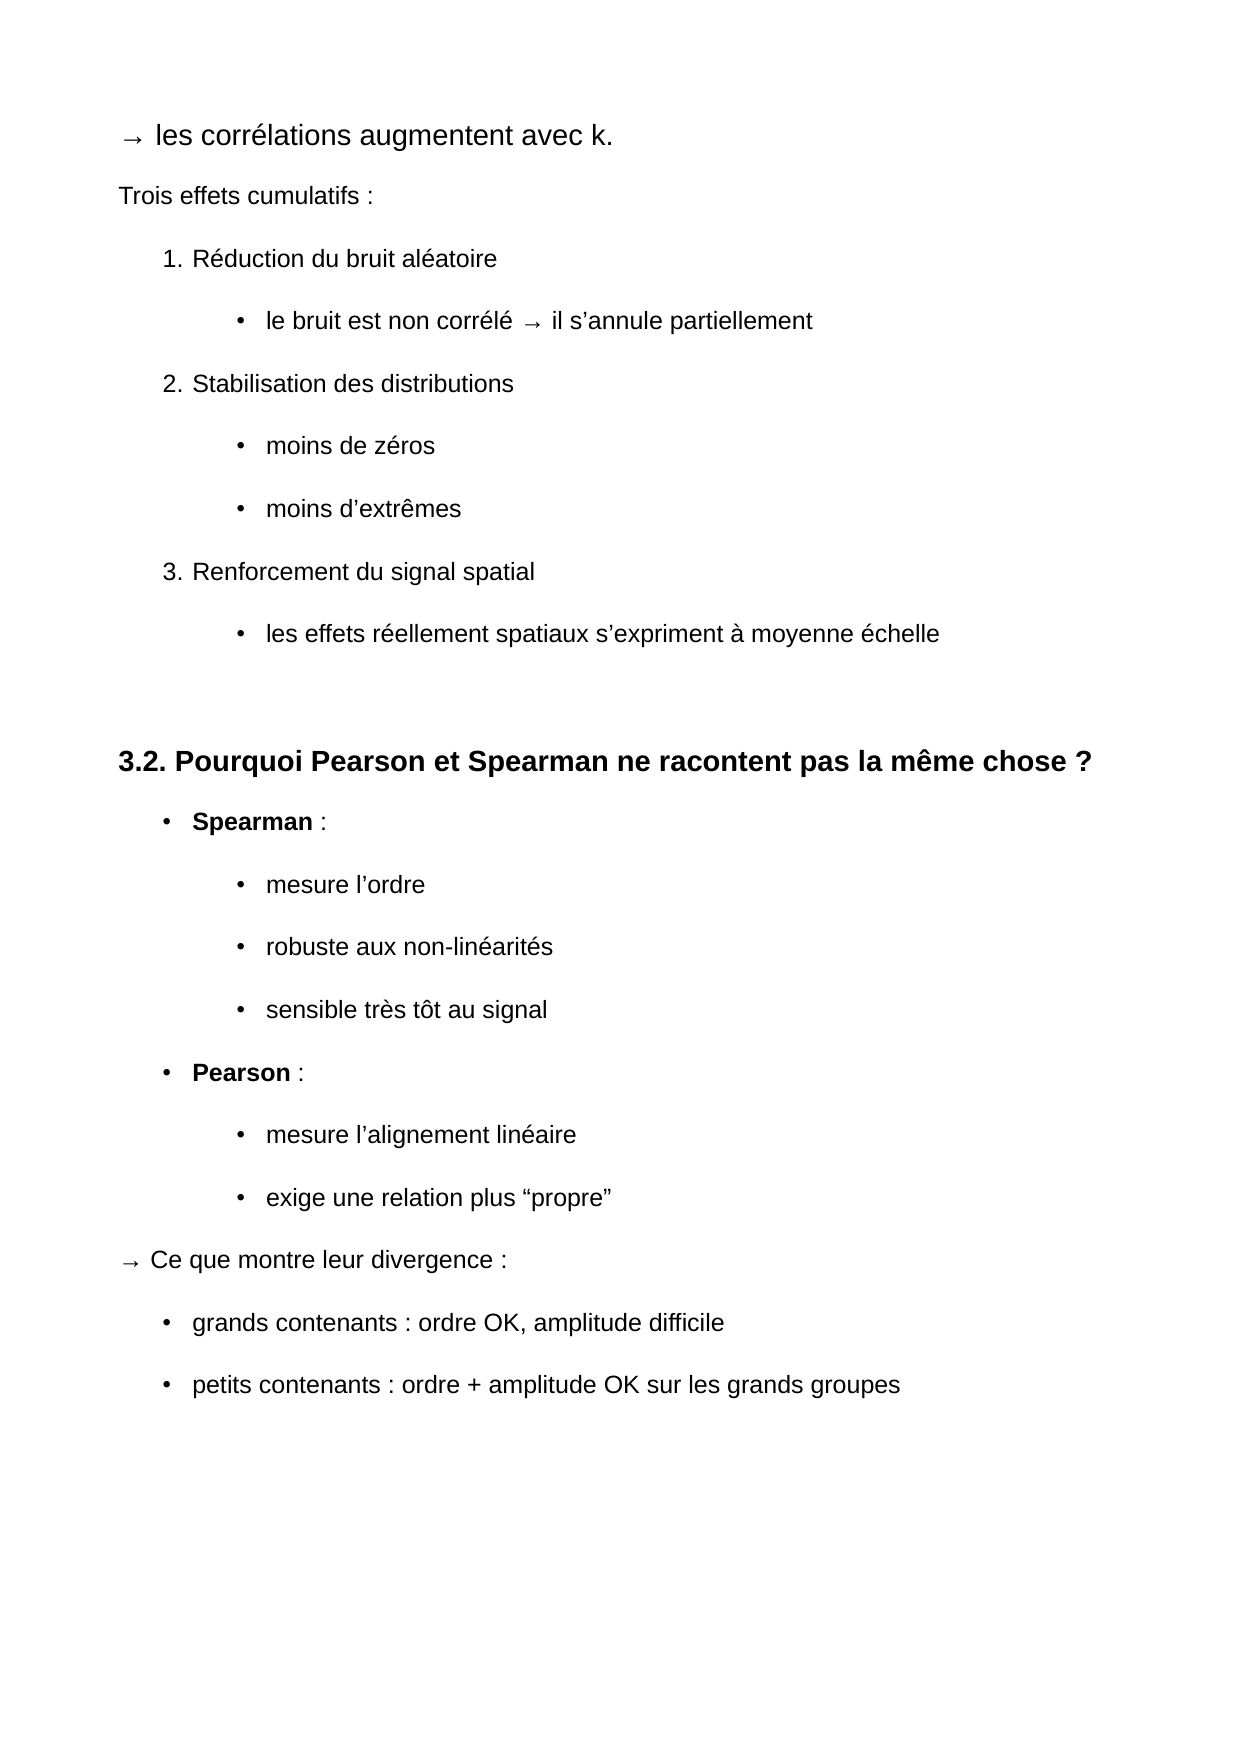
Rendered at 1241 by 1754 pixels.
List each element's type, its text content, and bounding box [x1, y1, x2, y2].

list Pearson : [162, 1057, 1122, 1086]
list moins de zéros [236, 431, 1122, 460]
text → Ce que montre leur divergence : [118, 1245, 1122, 1274]
list sensible très tôt au signal [236, 995, 1122, 1024]
list les effets réellement spatiaux s’expriment à moyenne échelle [236, 619, 1122, 648]
list grands contenants : ordre OK, amplitude difficile [162, 1308, 1122, 1337]
text Trois effets cumulatifs : [118, 181, 1122, 210]
list moins d’extrêmes [236, 494, 1122, 523]
list Stabilisation des distributions [162, 369, 1122, 397]
list petits contenants : ordre + amplitude OK sur les grands groupes [162, 1370, 1122, 1399]
list le bruit est non corrélé → il s’annule partiellement [236, 306, 1122, 335]
subtitle 3.2. Pourquoi Pearson et Spearman ne racontent pas la même chose ? [118, 744, 1122, 778]
list mesure l’ordre [236, 870, 1122, 898]
list mesure l’alignement linéaire [236, 1120, 1122, 1149]
list exige une relation plus “propre” [236, 1183, 1122, 1212]
list Spearman : [162, 807, 1122, 836]
subtitle → les corrélations augmentent avec k. [118, 118, 1122, 152]
list Réduction du bruit aléatoire [162, 244, 1122, 272]
list Renforcement du signal spatial [162, 556, 1122, 585]
list robuste aux non-linéarités [236, 932, 1122, 961]
